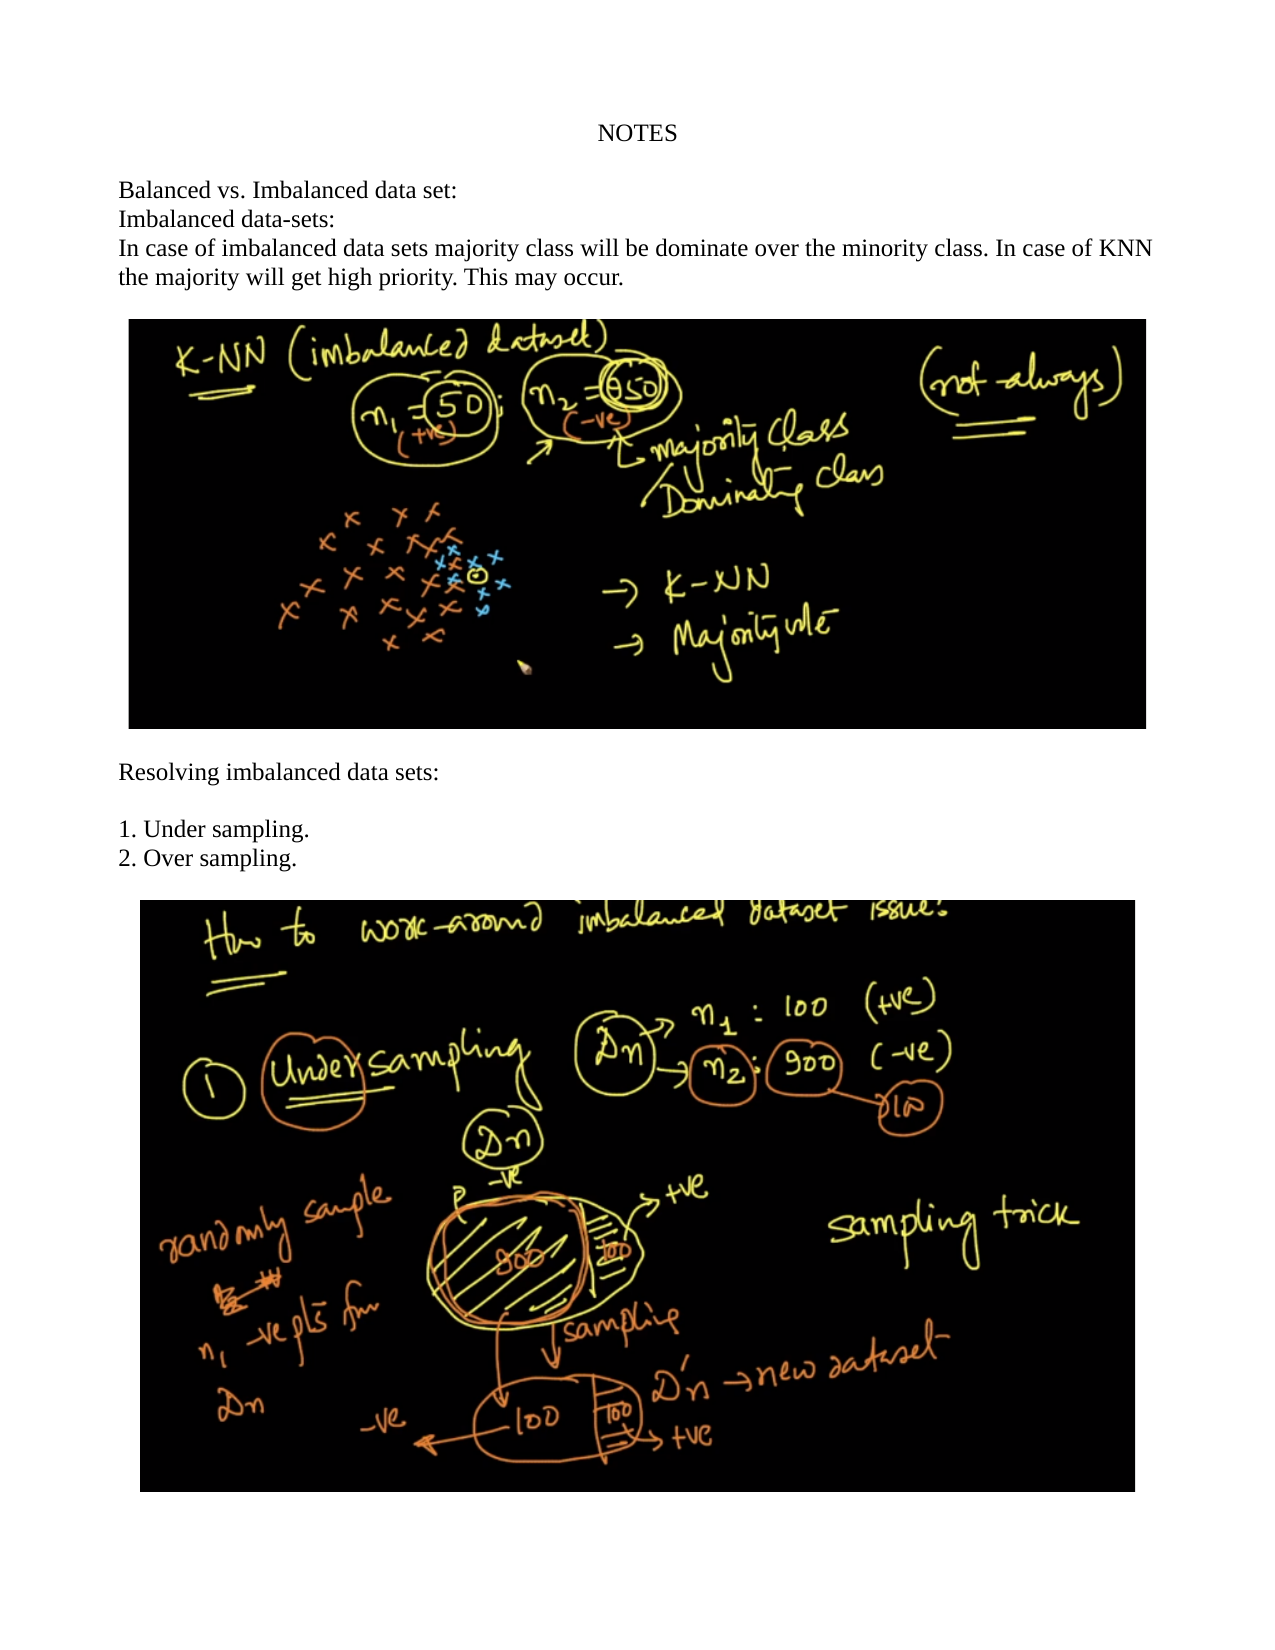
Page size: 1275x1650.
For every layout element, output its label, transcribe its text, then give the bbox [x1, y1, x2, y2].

text 1. Under sampling. [118, 814, 1157, 843]
picture [140, 900, 1136, 1492]
text Imbalanced data-sets: [118, 204, 1157, 233]
text Balanced vs. Imbalanced data set: [118, 176, 1157, 204]
text 2. Over sampling. [118, 843, 1157, 872]
text In case of imbalanced data sets majority class will be dominate over the minority class. In case of KNN the majority will get high priority. This may occur. [118, 233, 1157, 291]
text NOTES [118, 118, 1157, 147]
picture [128, 319, 1147, 729]
text Resolving imbalanced data sets: [118, 757, 1157, 786]
